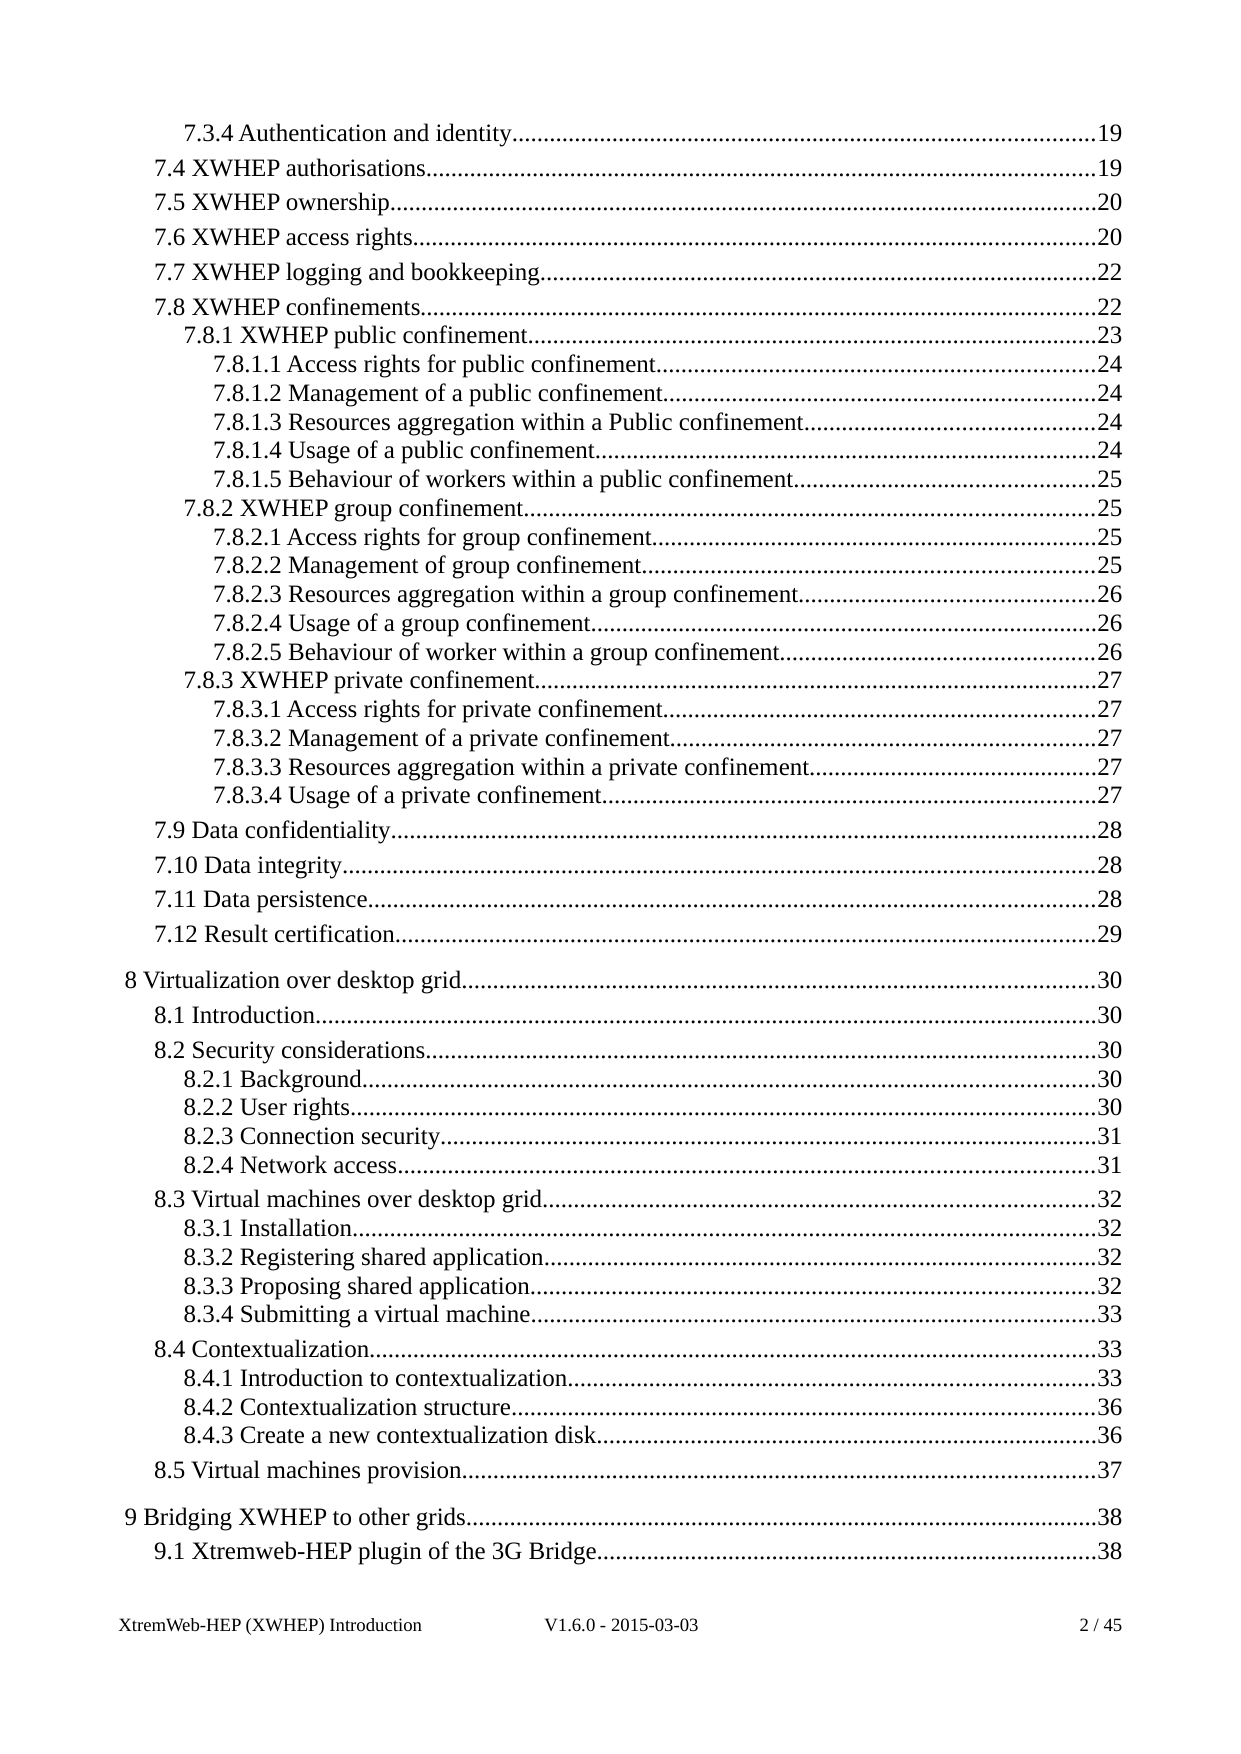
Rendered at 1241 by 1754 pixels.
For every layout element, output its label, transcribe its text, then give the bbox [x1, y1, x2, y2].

text 7.8.1.1 Access rights for public confinement 24 [207, 349, 1122, 378]
text 9.1 Xtremweb-HEP plugin of the 3G Bridge 38 [148, 1536, 1122, 1565]
text 7.8.3 XWHEP private confinement 27 [177, 665, 1122, 694]
text 7.8.1.4 Usage of a public confinement 24 [207, 435, 1122, 464]
text 8.3.3 Proposing shared application 32 [177, 1271, 1122, 1299]
text 8.2.1 Background 30 [177, 1064, 1122, 1092]
text 7.8.3.4 Usage of a private confinement 27 [207, 780, 1122, 809]
text 7.8.2.1 Access rights for group confinement 25 [207, 522, 1122, 550]
text 7.9 Data confidentiality 28 [148, 815, 1122, 844]
text 8.3 Virtual machines over desktop grid 32 [148, 1184, 1122, 1213]
text 7.7 XWHEP logging and bookkeeping 22 [148, 257, 1122, 286]
text 9 Bridging XWHEP to other grids 38 [118, 1502, 1122, 1530]
text 8 Virtualization over desktop grid 30 [118, 966, 1122, 994]
text 7.10 Data integrity 28 [148, 850, 1122, 878]
text 7.3.4 Authentication and identity 19 [177, 118, 1122, 147]
text 7.6 XWHEP access rights 20 [148, 222, 1122, 251]
text 7.8.1 XWHEP public confinement 23 [177, 320, 1122, 349]
text 7.8.1.3 Resources aggregation within a Public confinement 24 [207, 407, 1122, 435]
text 8.4.1 Introduction to contextualization 33 [177, 1363, 1122, 1392]
text 8.4.3 Create a new contextualization disk 36 [177, 1421, 1122, 1449]
text 7.8.2.2 Management of group confinement 25 [207, 550, 1122, 579]
text 7.8.3.1 Access rights for private confinement 27 [207, 694, 1122, 723]
text 7.8.1.5 Behaviour of workers within a public confinement 25 [207, 464, 1122, 493]
text 7.8 XWHEP confinements 22 [148, 292, 1122, 320]
text 8.3.4 Submitting a virtual machine 33 [177, 1299, 1122, 1328]
text 8.1 Introduction 30 [148, 1000, 1122, 1029]
text 8.2.3 Connection security 31 [177, 1121, 1122, 1150]
text 8.5 Virtual machines provision 37 [148, 1455, 1122, 1484]
text 7.8.2.3 Resources aggregation within a group confinement 26 [207, 579, 1122, 608]
text 8.2.2 User rights 30 [177, 1092, 1122, 1121]
text 8.3.1 Installation 32 [177, 1213, 1122, 1242]
text 7.5 XWHEP ownership 20 [148, 187, 1122, 216]
text 7.11 Data persistence 28 [148, 884, 1122, 913]
text 8.2 Security considerations 30 [148, 1035, 1122, 1064]
text 7.8.3.3 Resources aggregation within a private confinement 27 [207, 752, 1122, 780]
text 7.8.2 XWHEP group confinement 25 [177, 493, 1122, 522]
text 7.12 Result certification 29 [148, 919, 1122, 948]
text 8.4 Contextualization 33 [148, 1334, 1122, 1363]
text 7.8.2.5 Behaviour of worker within a group confinement 26 [207, 637, 1122, 665]
text 8.4.2 Contextualization structure 36 [177, 1392, 1122, 1421]
text 7.8.3.2 Management of a private confinement 27 [207, 723, 1122, 752]
text 7.4 XWHEP authorisations 19 [148, 153, 1122, 182]
text 8.3.2 Registering shared application 32 [177, 1242, 1122, 1271]
text 7.8.2.4 Usage of a group confinement 26 [207, 608, 1122, 637]
text 7.8.1.2 Management of a public confinement 24 [207, 378, 1122, 407]
text 8.2.4 Network access 31 [177, 1150, 1122, 1179]
